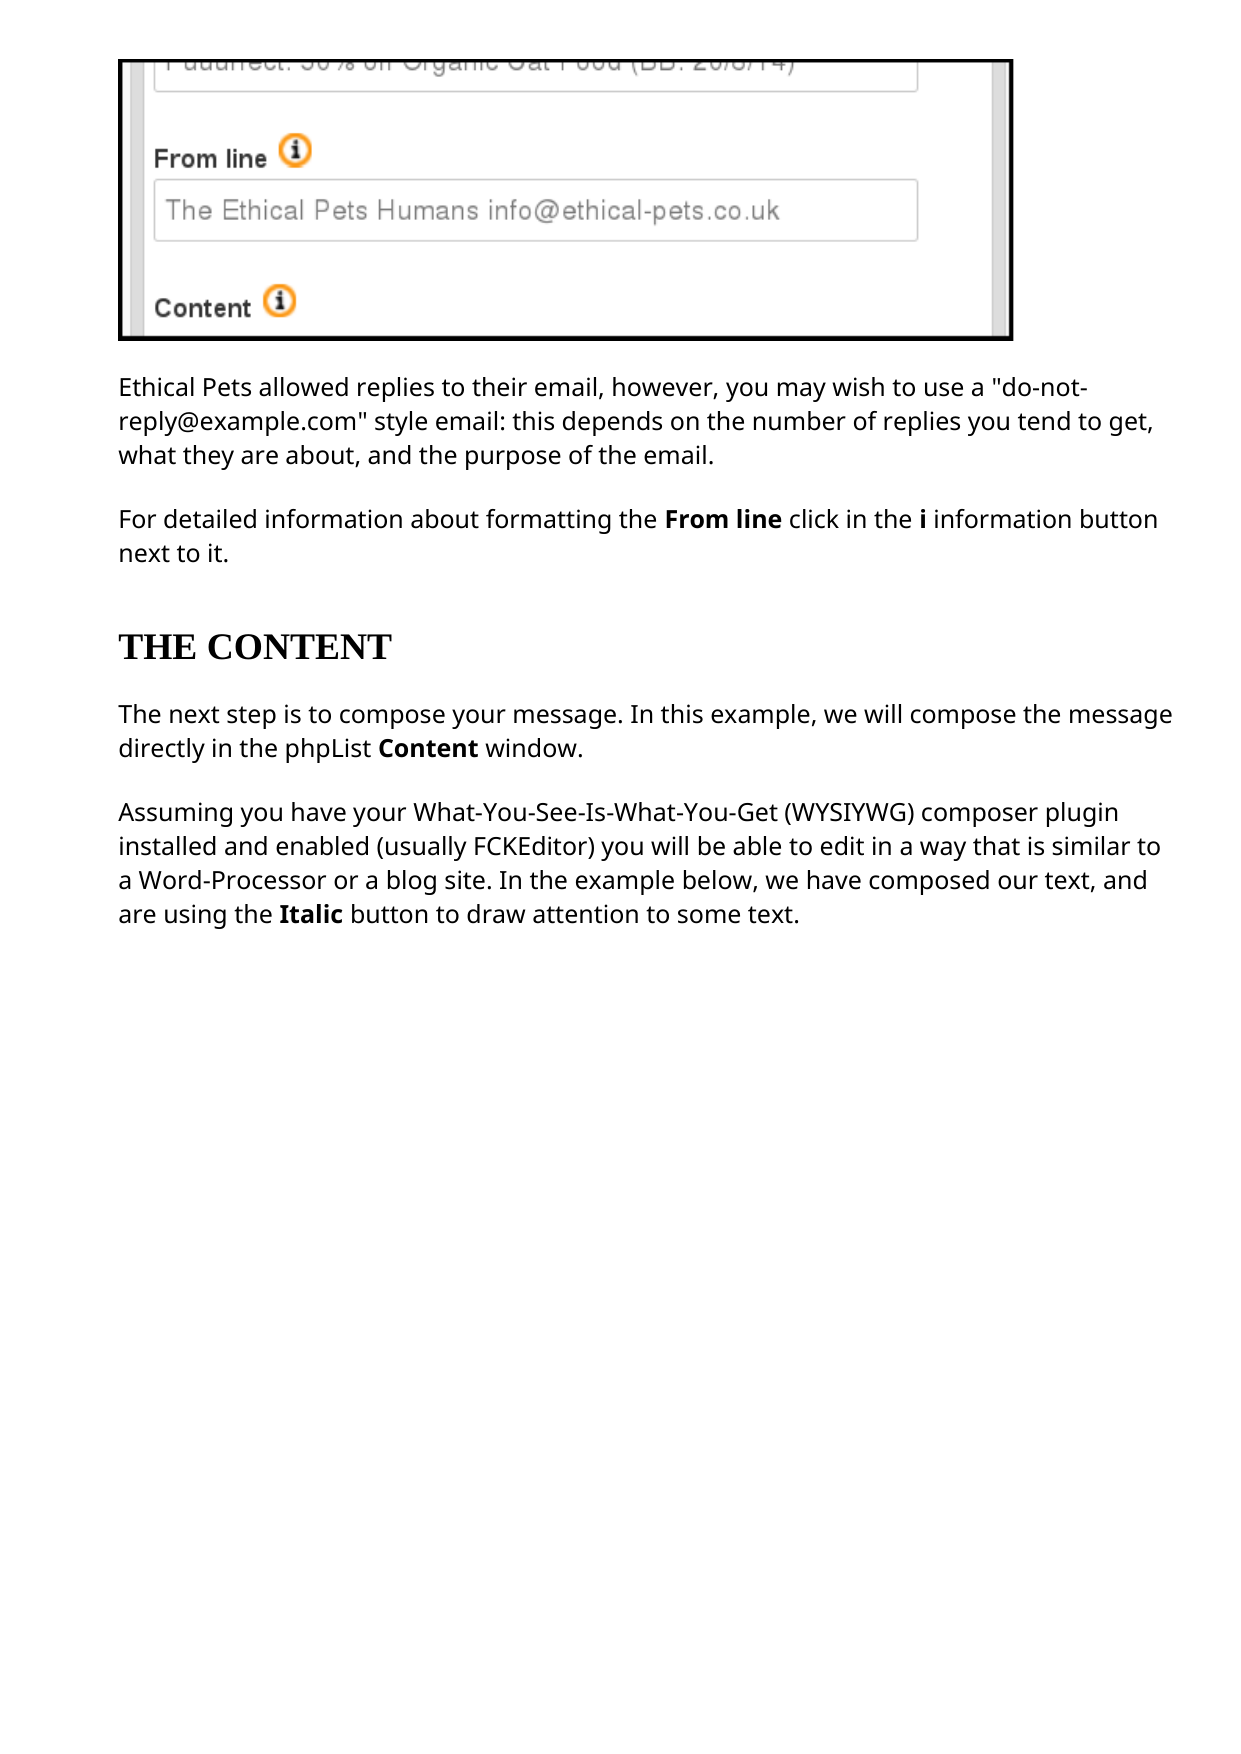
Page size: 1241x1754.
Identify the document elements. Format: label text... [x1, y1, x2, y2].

picture [118, 59, 1014, 341]
text Assuming you have your What-You-See-Is-What-You-Get (WYSIYWG) composer plugin installed and enabled (usually FCKEditor) you will be able to edit in a way that is similar to a Word-Processor or a blog site. In the example below, we have composed our text, and are using the Italic button to draw attention to some text. [118, 794, 1181, 931]
text Ethical Pets allowed replies to their email, however, you may wish to use a "do-not-reply@example.com" style email: this depends on the number of replies you tend to get, what they are about, and the purpose of the email. [118, 370, 1181, 472]
text For detailed information about formatting the From line click in the i information button next to it. [118, 501, 1181, 569]
text The next step is to compose your message. In this example, we will compose the message directly in the phpList Content window. [118, 697, 1181, 765]
subtitle The Content [118, 624, 1181, 667]
